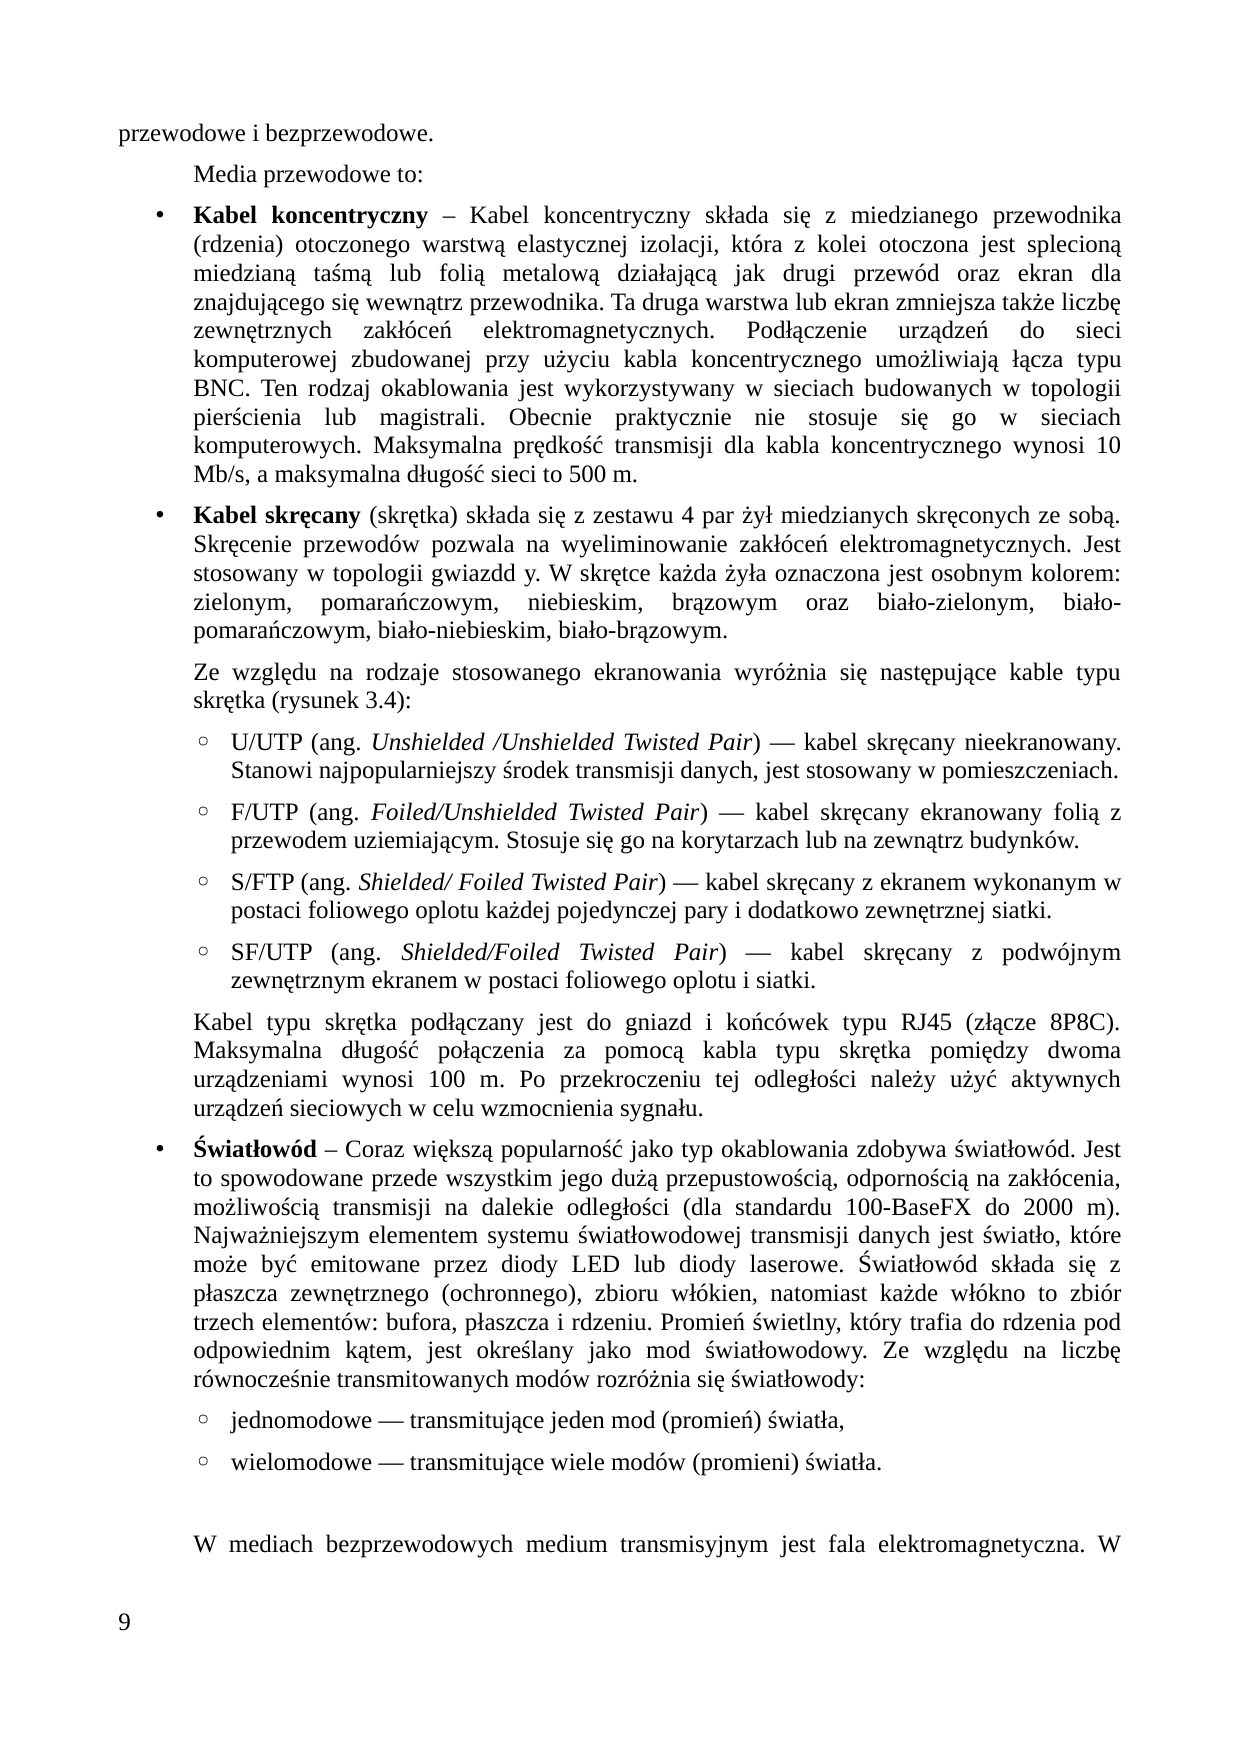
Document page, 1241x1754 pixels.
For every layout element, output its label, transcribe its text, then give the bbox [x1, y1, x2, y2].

list U/UTP (ang. Unshielded /Unshielded Twisted Pair) — kabel skręcany nieekranowany. Stanowi najpopularniejszy środek transmisji danych, jest stosowany w pomieszczeniach. [193, 727, 1122, 784]
list wielomodowe — transmitujące wiele modów (promieni) światła. [193, 1447, 1122, 1476]
list Ze względu na rodzaje stosowanego ekranowania wyróżnia się następujące kable typu skrętka (rysunek 3.4): [156, 657, 1122, 714]
text Media przewodowe to: [118, 159, 1122, 188]
list Światłowód – Coraz większą popularność jako typ okablowania zdobywa światłowód. Jest to spowodowane przede wszystkim jego dużą przepustowością, odpornością na zakłócenia, możliwością transmisji na dalekie odległości (dla standardu 100-BaseFX do 2000 m). Najważniejszym elementem systemu światłowodowej transmisji danych jest światło, które może być emitowane przez diody LED lub diody laserowe. Światłowód składa się z płaszcza zewnętrznego (ochronnego), zbioru włókien, natomiast każde włókno to zbiór trzech elementów: bufora, płaszcza i rdzeniu. Promień świetlny, który trafia do rdzenia pod odpowiednim kątem, jest określany jako mod światłowodowy. Ze względu na liczbę równocześnie transmitowanych modów rozróżnia się światłowody: [156, 1134, 1122, 1393]
text W mediach bezprzewodowych medium transmisyjnym jest fala elektromagnetyczna. W [118, 1529, 1122, 1558]
list jednomodowe — transmitujące jeden mod (promień) światła, [193, 1406, 1122, 1434]
text przewodowe i bezprzewodowe. [118, 118, 1122, 147]
list SF/UTP (ang. Shielded/Foiled Twisted Pair) — kabel skręcany z podwójnym zewnętrznym ekranem w postaci foliowego oplotu i siatki. [193, 937, 1122, 994]
list S/FTP (ang. Shielded/ Foiled Twisted Pair) — kabel skręcany z ekranem wykonanym w postaci foliowego oplotu każdej pojedynczej pary i dodatkowo zewnętrznej siatki. [193, 867, 1122, 924]
list Kabel koncentryczny – Kabel koncentryczny składa się z miedzianego przewodnika (rdzenia) otoczonego warstwą elastycznej izolacji, która z kolei otoczona jest splecioną miedzianą taśmą lub folią metalową działającą jak drugi przewód oraz ekran dla znajdującego się wewnątrz przewodnika. Ta druga warstwa lub ekran zmniejsza także liczbę zewnętrznych zakłóceń elektromagnetycznych. Podłączenie urządzeń do sieci komputerowej zbudowanej przy użyciu kabla koncentrycznego umożliwiają łącza typu BNC. Ten rodzaj okablowania jest wykorzystywany w sieciach budowanych w topologii pierścienia lub magistrali. Obecnie praktycznie nie stosuje się go w sieciach komputerowych. Maksymalna prędkość transmisji dla kabla koncentrycznego wynosi 10 Mb/s, a maksymalna długość sieci to 500 m. [156, 201, 1122, 488]
list Kabel typu skrętka podłączany jest do gniazd i końcówek typu RJ45 (złącze 8P8C). Maksymalna długość połączenia za pomocą kabla typu skrętka pomiędzy dwoma urządzeniami wynosi 100 m. Po przekroczeniu tej odległości należy użyć aktywnych urządzeń sieciowych w celu wzmocnienia sygnału. [156, 1007, 1122, 1122]
list F/UTP (ang. Foiled/Unshielded Twisted Pair) — kabel skręcany ekranowany folią z przewodem uziemiającym. Stosuje się go na korytarzach lub na zewnątrz budynków. [193, 797, 1122, 854]
list Kabel skręcany (skrętka) składa się z zestawu 4 par żył miedzianych skręconych ze sobą. Skręcenie przewodów pozwala na wyeliminowanie zakłóceń elektromagnetycznych. Jest stosowany w topologii gwiazdd y. W skrętce każda żyła oznaczona jest osobnym kolorem: zielonym, pomarańczowym, niebieskim, brązowym oraz biało-zielonym, biało-pomarańczowym, biało-niebieskim, biało-brązowym. [156, 501, 1122, 644]
